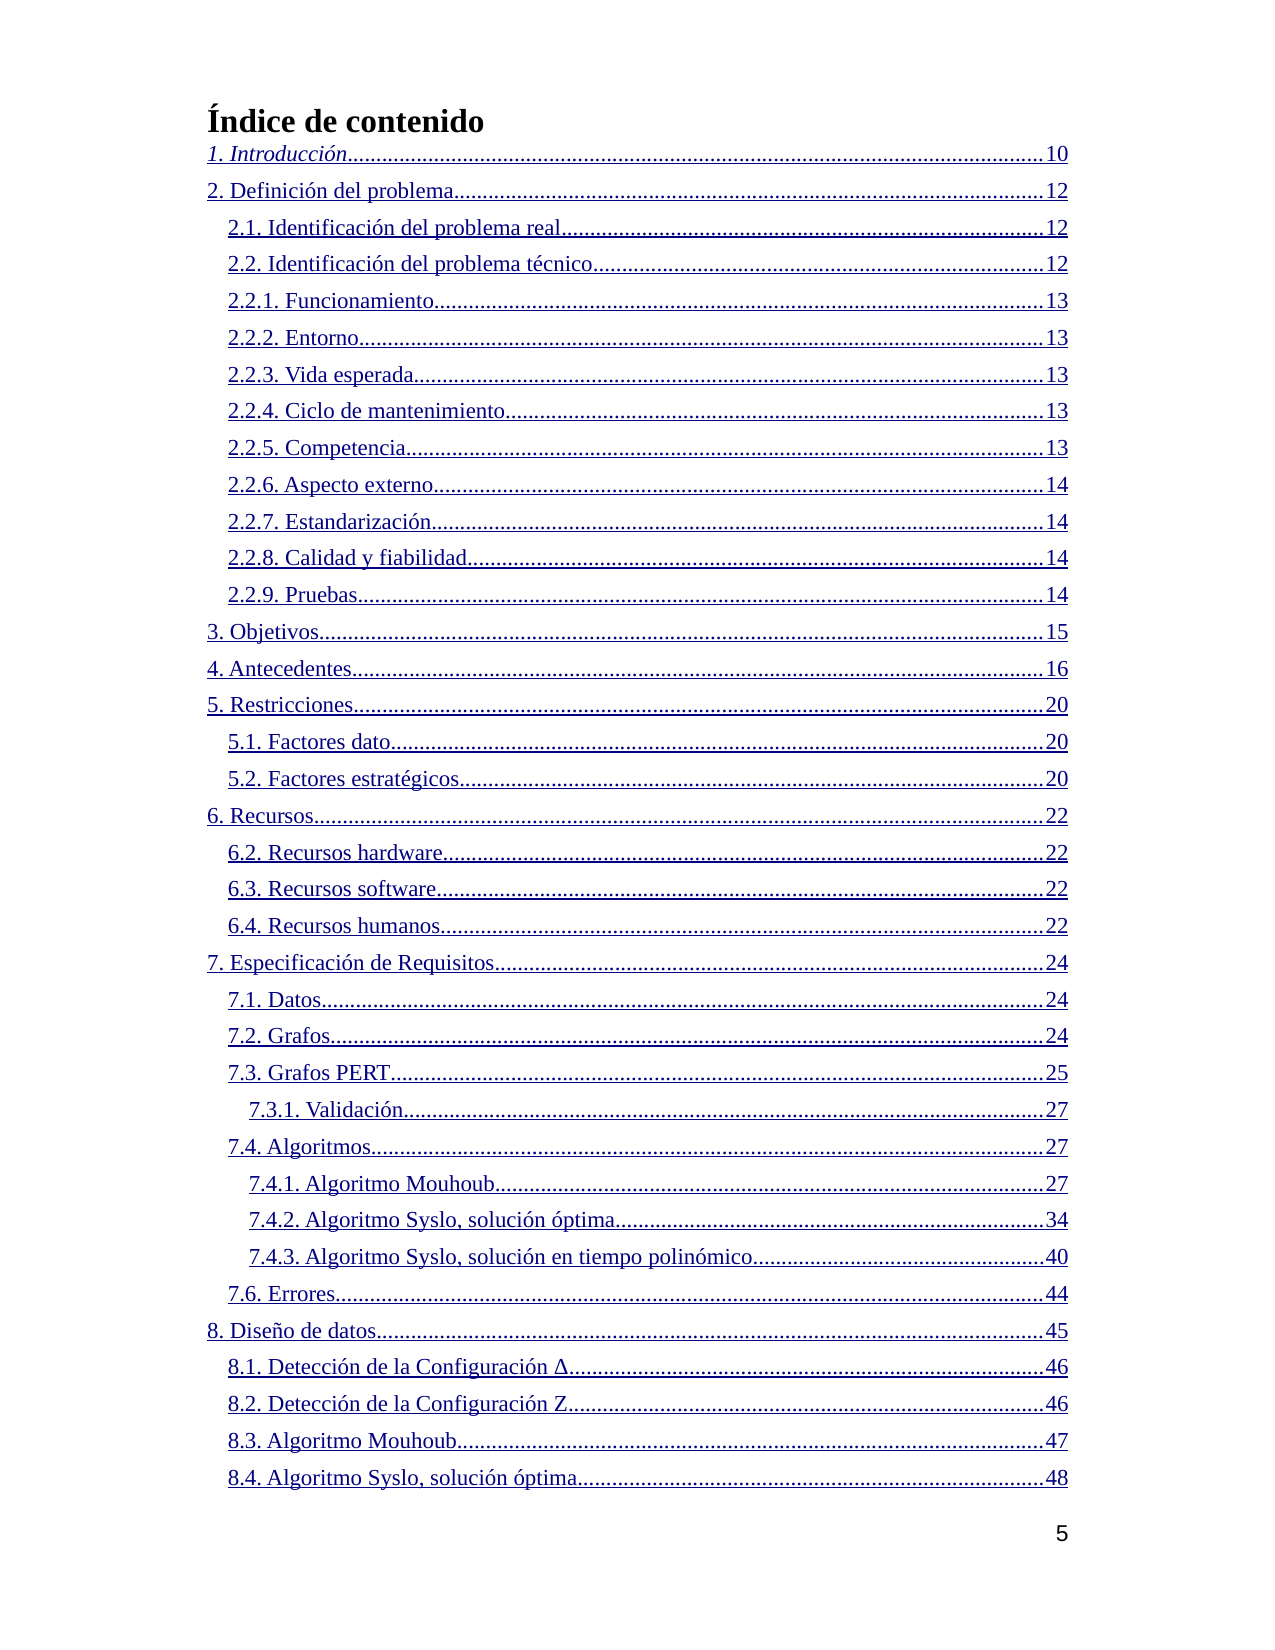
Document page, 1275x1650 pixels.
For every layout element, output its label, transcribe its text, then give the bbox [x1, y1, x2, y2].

text 8.1. Detección de la Configuración Δ 46 [228, 1353, 1068, 1376]
text 7.4. Algoritmos 27 [228, 1133, 1068, 1156]
text 7.6. Errores 44 [228, 1280, 1068, 1303]
text 2.1. Identificación del problema real 12 [228, 213, 1068, 236]
text 2.2.2. Entorno 13 [228, 324, 1068, 347]
text 5.2. Factores estratégicos 20 [228, 765, 1068, 788]
text 4. Antecedentes 16 [207, 655, 1068, 678]
text 2. Definición del problema 12 [207, 177, 1068, 200]
text 5. Restricciones 20 [207, 692, 1068, 714]
text 7.2. Grafos 24 [228, 1022, 1068, 1045]
text 2.2.8. Calidad y fiabilidad 14 [228, 544, 1068, 567]
text 2.2.4. Ciclo de mantenimiento 13 [228, 397, 1068, 420]
text 1. Introducción 10 [207, 140, 1068, 163]
text 2.2.7. Estandarización 14 [228, 508, 1068, 531]
text 2.2.5. Competencia 13 [228, 434, 1068, 457]
text 2.2.9. Pruebas 14 [228, 581, 1068, 604]
text Índice de contenido [207, 101, 1068, 140]
text 2.2. Identificación del problema técnico 12 [228, 250, 1068, 273]
text 8.3. Algoritmo Mouhoub 47 [228, 1427, 1068, 1450]
text 7.4.3. Algoritmo Syslo, solución en tiempo polinómico 40 [248, 1243, 1068, 1266]
text 5.1. Factores dato 20 [228, 728, 1068, 751]
text 6. Recursos 22 [207, 802, 1068, 825]
text 7. Especificación de Requisitos 24 [207, 949, 1068, 972]
text 8. Diseño de datos 45 [207, 1317, 1068, 1340]
text 7.4.1. Algoritmo Mouhoub 27 [248, 1169, 1068, 1193]
text 7.3.1. Validación 27 [248, 1096, 1068, 1119]
text 3. Objetivos 15 [207, 618, 1068, 641]
text 8.2. Detección de la Configuración Z 46 [228, 1390, 1068, 1413]
text 2.2.1. Funcionamiento 13 [228, 287, 1068, 310]
text 2.2.3. Vida esperada 13 [228, 361, 1068, 384]
text 8.4. Algoritmo Syslo, solución óptima 48 [228, 1464, 1068, 1487]
text 7.4.2. Algoritmo Syslo, solución óptima 34 [248, 1206, 1068, 1229]
text 2.2.6. Aspecto externo 14 [228, 471, 1068, 494]
text 6.2. Recursos hardware 22 [228, 839, 1068, 861]
text 6.4. Recursos humanos 22 [228, 912, 1068, 935]
text 7.1. Datos 24 [228, 986, 1068, 1009]
text 7.3. Grafos PERT 25 [228, 1059, 1068, 1082]
text 6.3. Recursos software 22 [228, 875, 1068, 898]
